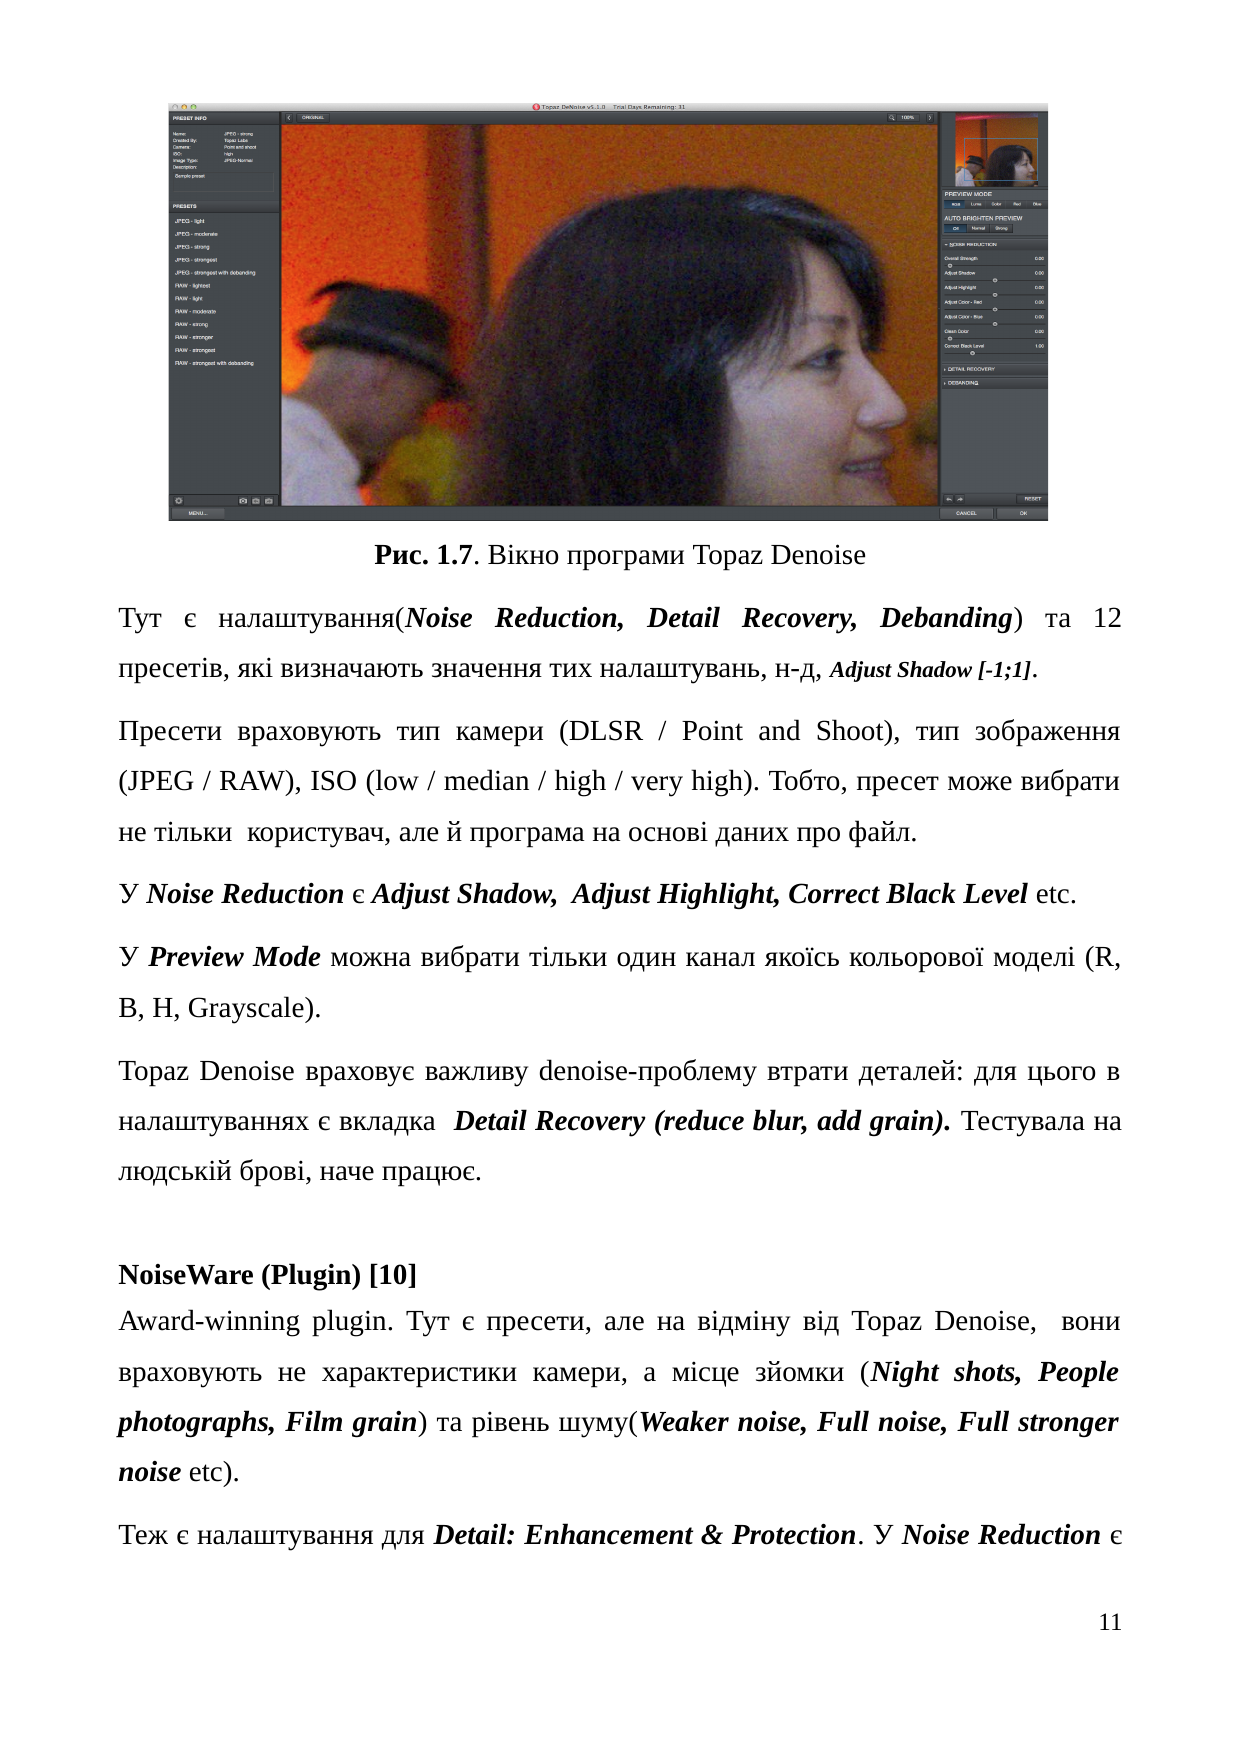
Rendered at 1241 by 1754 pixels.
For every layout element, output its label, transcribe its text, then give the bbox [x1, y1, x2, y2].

text Рис. 1.7. Вікно програми Topaz Denoise [118, 118, 1122, 571]
text Теж є налаштування для Detail: Enhancement & Protection. У Noise Reduction є [118, 1517, 1122, 1551]
text Award-winning plugin. Тут є пресети, але на відміну від Topaz Denoise, вони враховують не характеристики камери, а місце зйомки (Night shots, People photographs, Film grain) та рівень шуму(Weaker noise, Full noise, Full stronger noise etc). [118, 1303, 1122, 1488]
picture [168, 103, 1049, 521]
text Topaz Denoise враховує важливу denoise-проблему втрати деталей: для цього в налаштуваннях є вкладка Detail Recovery (reduce blur, add grain). Тестувала на людській брові, наче працює. [118, 1053, 1122, 1187]
text Пресети враховують тип камери (DLSR / Point and Shoot), тип зображення (JPEG / RAW), ISO (low / median / high / very high). Тобто, пресет може вибрати не тільки користувач, але й програма на основі даних про файл. [118, 713, 1122, 847]
text Тут є налаштування(Noise Reduction, Detail Recovery, Debanding) та 12 пресетів, які визначають значення тих налаштувань, н-д, Adjust Shadow [-1;1]. [118, 600, 1122, 684]
text У Noise Reduction є Adjust Shadow, Adjust Highlight, Correct Black Level etc. [118, 877, 1122, 910]
text У Preview Mode можна вибрати тільки один канал якоїсь кольорової моделі (R, B, H, Grayscale). [118, 939, 1122, 1023]
text NoiseWare (Plugin) [10] [118, 1257, 1122, 1291]
